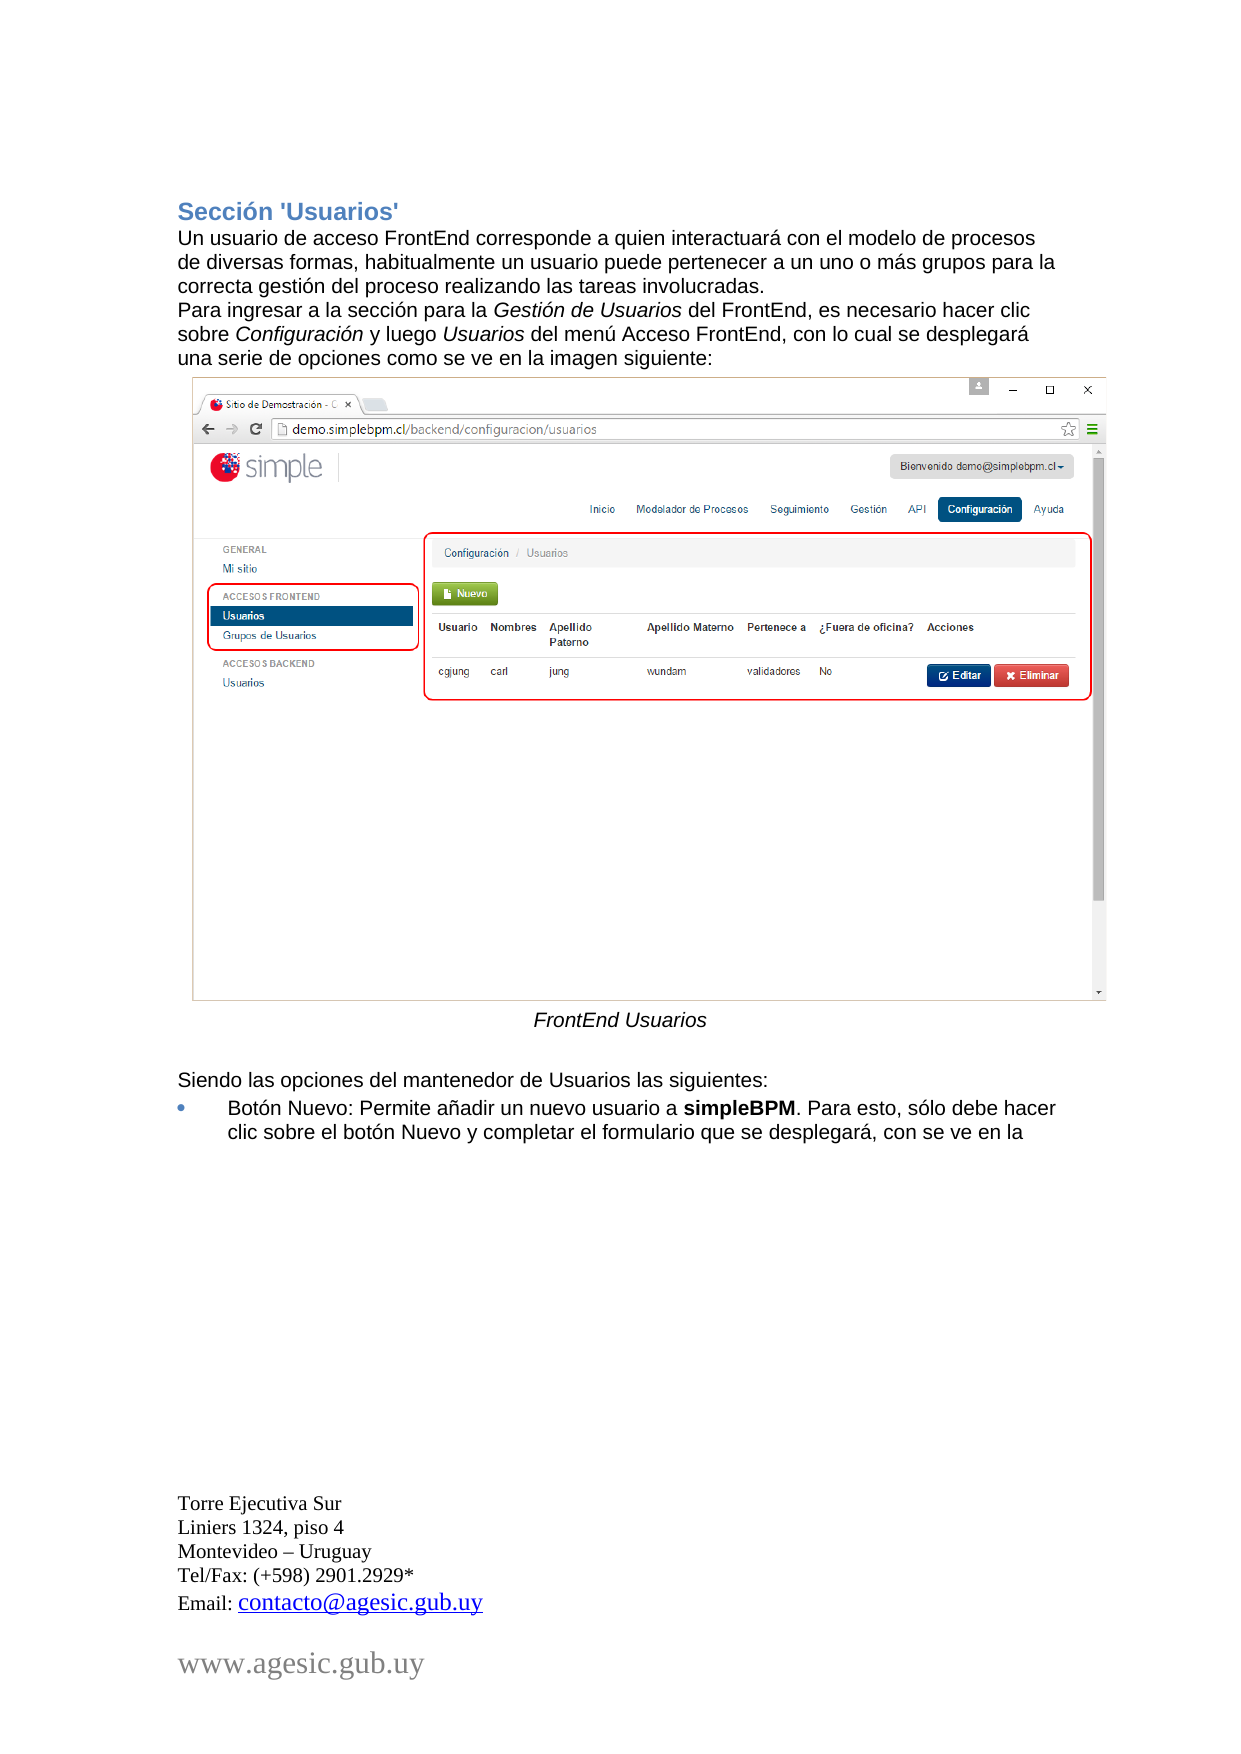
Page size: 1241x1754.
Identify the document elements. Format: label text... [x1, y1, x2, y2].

picture [192, 377, 1107, 1001]
text Para ingresar a la sección para la Gestión de Usuarios del FrontEnd, es necesario hacer clic sobre Configuración y luego Usuarios del menú Acceso FrontEnd, con lo cual se desplegará una serie de opciones como se ve en la imagen siguiente: [177, 298, 1063, 370]
text FrontEnd Usuarios [177, 1008, 1063, 1032]
text Un usuario de acceso FrontEnd corresponde a quien interactuará con el modelo de procesos de diversas formas, habitualmente un usuario puede pertenecer a un uno o más grupos para la correcta gestión del proceso realizando las tareas involucradas. [177, 226, 1063, 298]
subtitle Sección 'Usuarios' [177, 197, 1063, 226]
text Siendo las opciones del mantenedor de Usuarios las siguientes: [177, 1068, 1063, 1092]
list Botón Nuevo: Permite añadir un nuevo usuario a simpleBPM. Para esto, sólo debe hacer clic sobre el botón Nuevo y completar el formulario que se desplegará, con se ve en la [177, 1096, 1063, 1144]
